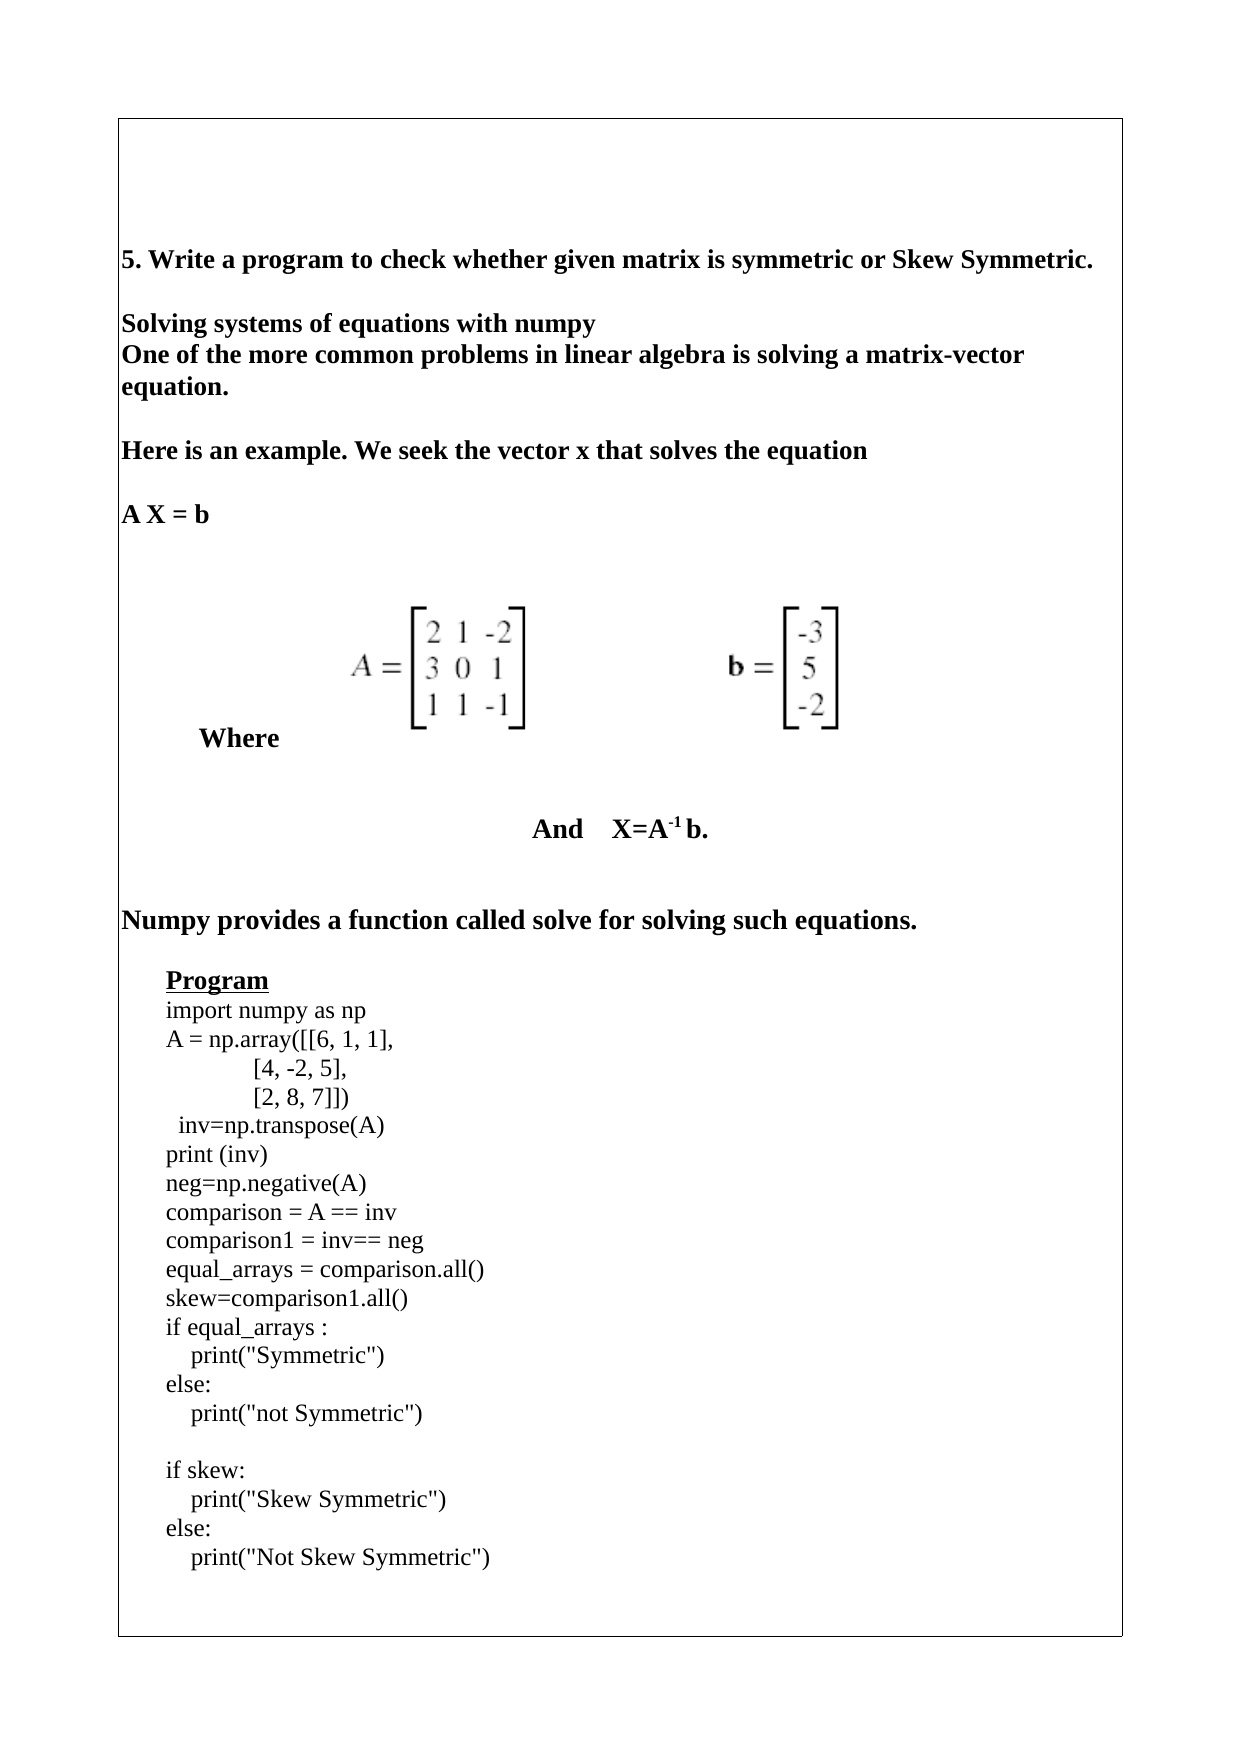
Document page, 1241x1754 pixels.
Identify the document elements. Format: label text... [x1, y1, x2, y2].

text Numpy provides a function called solve for solving such equations. [121, 903, 1119, 935]
text Solving systems of equations with numpy [121, 307, 1119, 339]
text 5. Write a program to check whether given matrix is symmetric or Skew Symmetric. [121, 243, 1119, 274]
text print("Skew Symmetric") [166, 1484, 1119, 1513]
text comparison = A == inv [166, 1197, 1119, 1226]
text A X = b [121, 498, 1119, 529]
text inv=np.transpose(A) [166, 1111, 1119, 1139]
text skew=comparison1.all() [166, 1283, 1119, 1312]
text print("Symmetric") [166, 1341, 1119, 1369]
text if equal_arrays : [166, 1312, 1119, 1341]
text else: [166, 1369, 1119, 1398]
text neg=np.negative(A) [166, 1168, 1119, 1197]
text Here is an example. We seek the vector x that solves the equation [121, 434, 1119, 465]
text Program [166, 964, 1119, 996]
picture [350, 591, 525, 747]
text A = np.array([[6, 1, 1], [166, 1024, 1119, 1053]
text [2, 8, 7]]) [166, 1082, 1119, 1111]
text One of the more common problems in linear algebra is solving a matrix-vector equation. [121, 339, 1119, 401]
text print("Not Skew Symmetric") [166, 1542, 1119, 1571]
text equal_arrays = comparison.all() [166, 1254, 1119, 1283]
text print (inv) [166, 1139, 1119, 1168]
text print("not Symmetric") [166, 1398, 1119, 1427]
text [4, -2, 5], [166, 1053, 1119, 1082]
text Where [121, 591, 1119, 754]
text And X=A-1 b. [121, 812, 1119, 844]
text if skew: [166, 1456, 1119, 1484]
picture [728, 591, 839, 747]
text comparison1 = inv== neg [166, 1226, 1119, 1254]
text else: [166, 1513, 1119, 1542]
text import numpy as np [166, 996, 1119, 1024]
